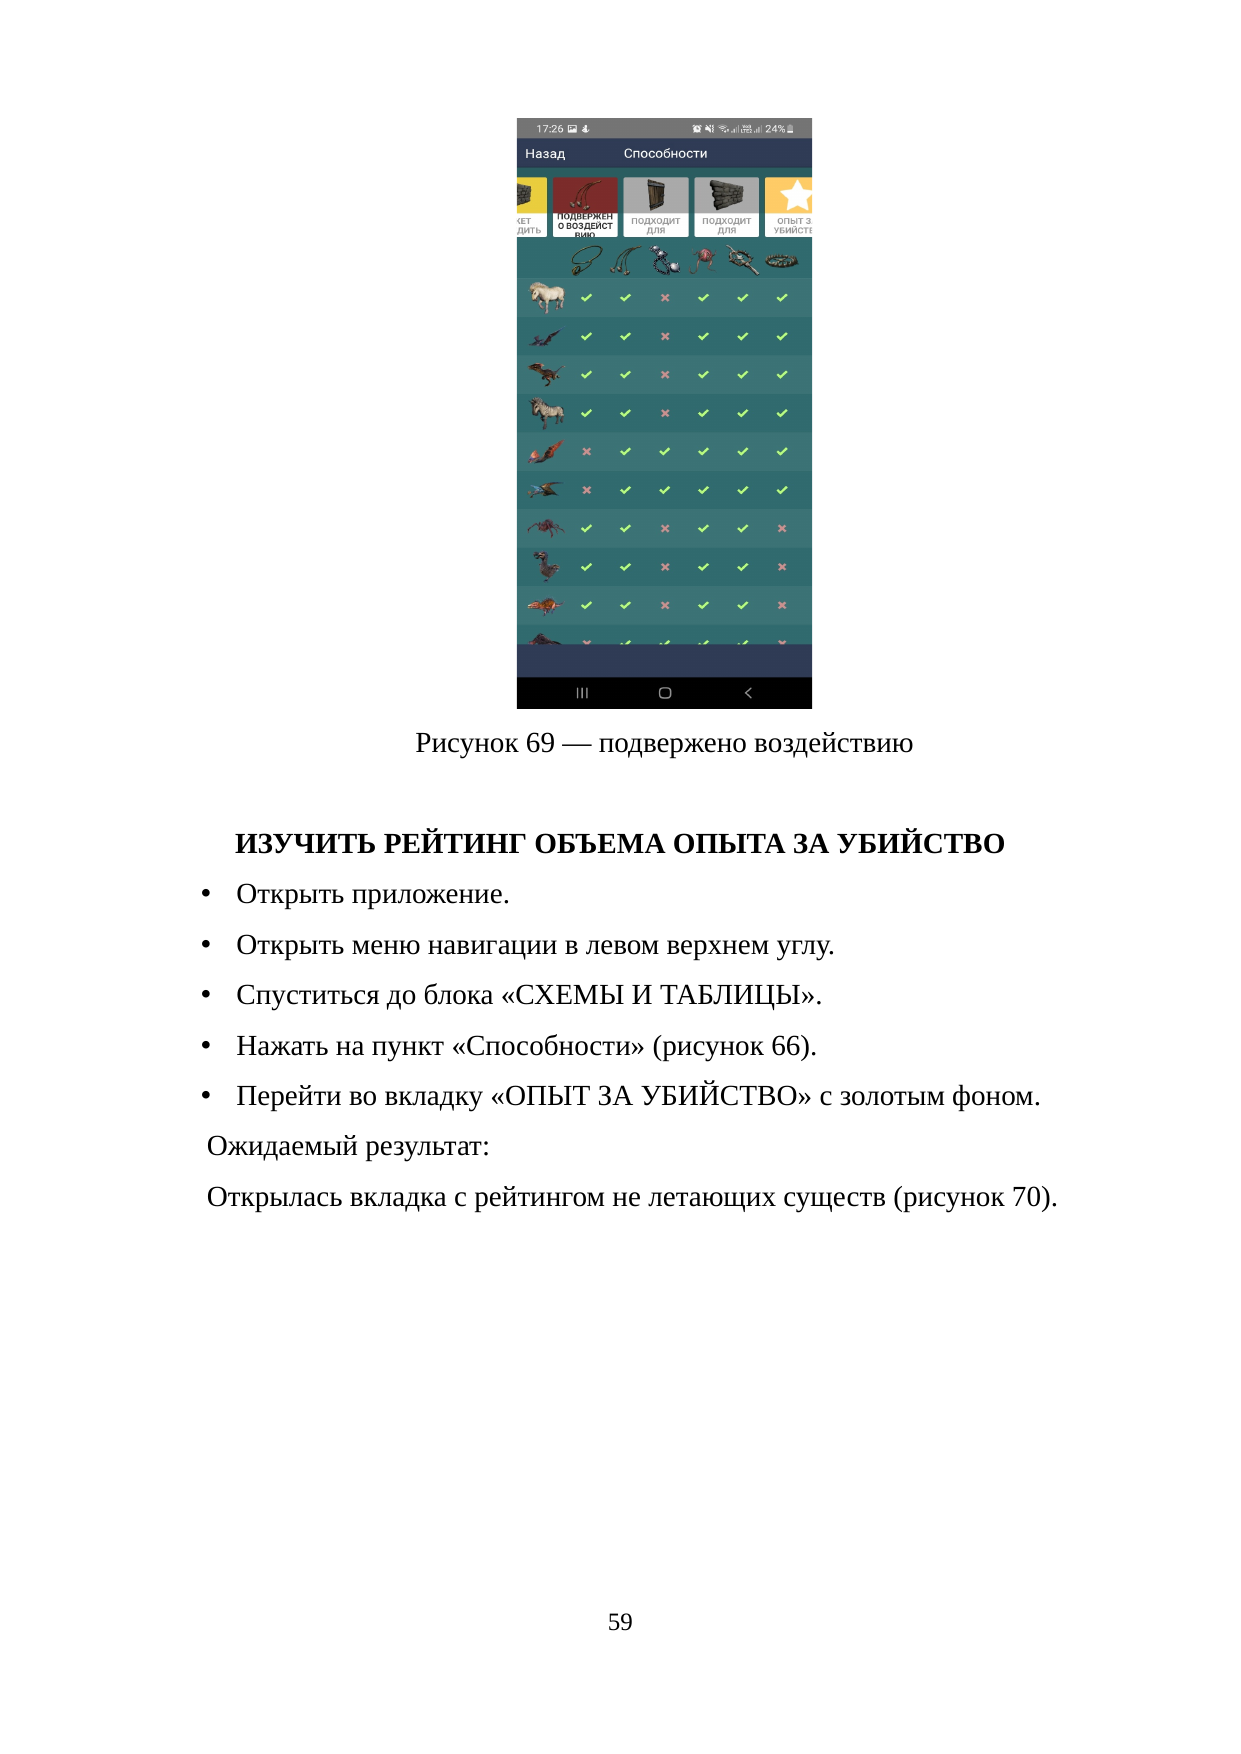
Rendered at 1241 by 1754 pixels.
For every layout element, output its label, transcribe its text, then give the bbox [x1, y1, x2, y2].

picture [516, 118, 813, 709]
list Открылась вкладка с рейтингом не летающих существ (рисунок 70). [118, 1179, 1122, 1212]
list Рисунок 69 — подвержено воздействию [118, 725, 1122, 759]
list ИЗУЧИТЬ РЕЙТИНГ ОБЪЕМА ОПЫТА ЗА УБИЙСТВО [118, 826, 1122, 859]
list Открыть меню навигации в левом верхнем углу. [201, 927, 1122, 960]
list Перейти во вкладку «ОПЫТ ЗА УБИЙСТВО» с золотым фоном. [201, 1078, 1122, 1112]
list Ожидаемый результат: [118, 1128, 1122, 1162]
list Открыть приложение. [201, 876, 1122, 910]
list Нажать на пункт «Способности» (рисунок 66). [201, 1028, 1122, 1061]
list Спуститься до блока «СХЕМЫ И ТАБЛИЦЫ». [201, 977, 1122, 1011]
